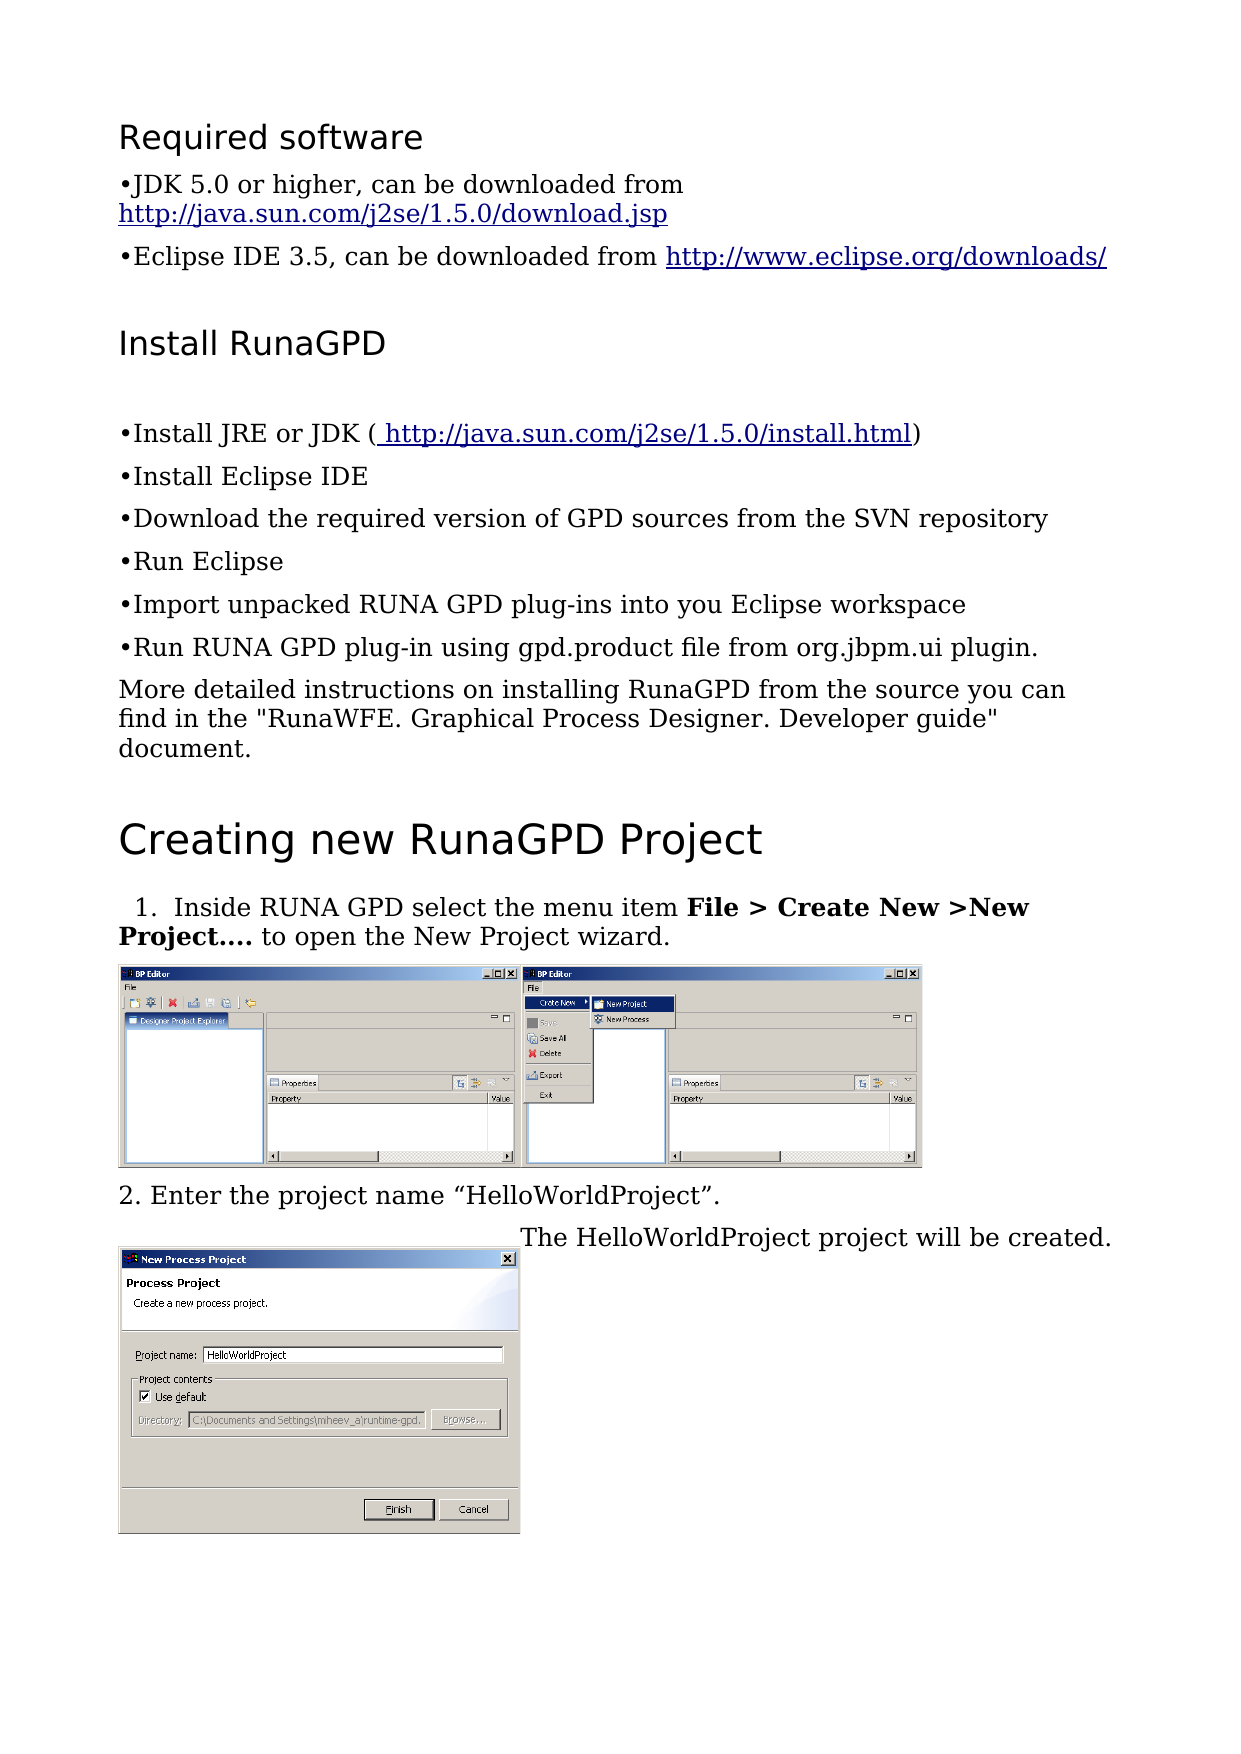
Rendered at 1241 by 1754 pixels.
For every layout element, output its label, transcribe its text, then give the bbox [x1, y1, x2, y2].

list Install Eclipse IDE [118, 462, 1122, 491]
subtitle Install RunaGPD [118, 324, 1122, 363]
list Download the required version of GPD sources from the SVN repository [118, 504, 1122, 534]
list Inside RUNA GPD select the menu item File > Create New >New Project.... to open the New Project wizard. [118, 892, 1122, 951]
list Install JRE or JDK ( http://java.sun.com/j2se/1.5.0/install.html) [118, 419, 1122, 448]
list Eclipse IDE 3.5, can be downloaded from http://www.eclipse.org/downloads/ [118, 242, 1122, 272]
picture [118, 964, 923, 1168]
list Import unpacked RUNA GPD plug-ins into you Eclipse workspace [118, 590, 1122, 619]
list Run RUNA GPD plug-in using gpd.product file from org.jbpm.ui plugin. [118, 633, 1122, 662]
subtitle Creating new RunaGPD Project [118, 815, 1122, 864]
text The HelloWorldProject project will be created. [118, 1223, 1122, 1533]
list Run Eclipse [118, 547, 1122, 576]
subtitle Required software [118, 118, 1122, 157]
text More detailed instructions on installing RunaGPD from the source you can find in the "RunaWFE. Graphical Process Designer. Developer guide" document. [118, 675, 1122, 763]
picture [118, 1246, 521, 1534]
text 2. Enter the project name “HelloWorldProject”. [118, 1181, 1122, 1210]
list JDK 5.0 or higher, can be downloaded from http://java.sun.com/j2se/1.5.0/download.jsp [118, 171, 1122, 229]
